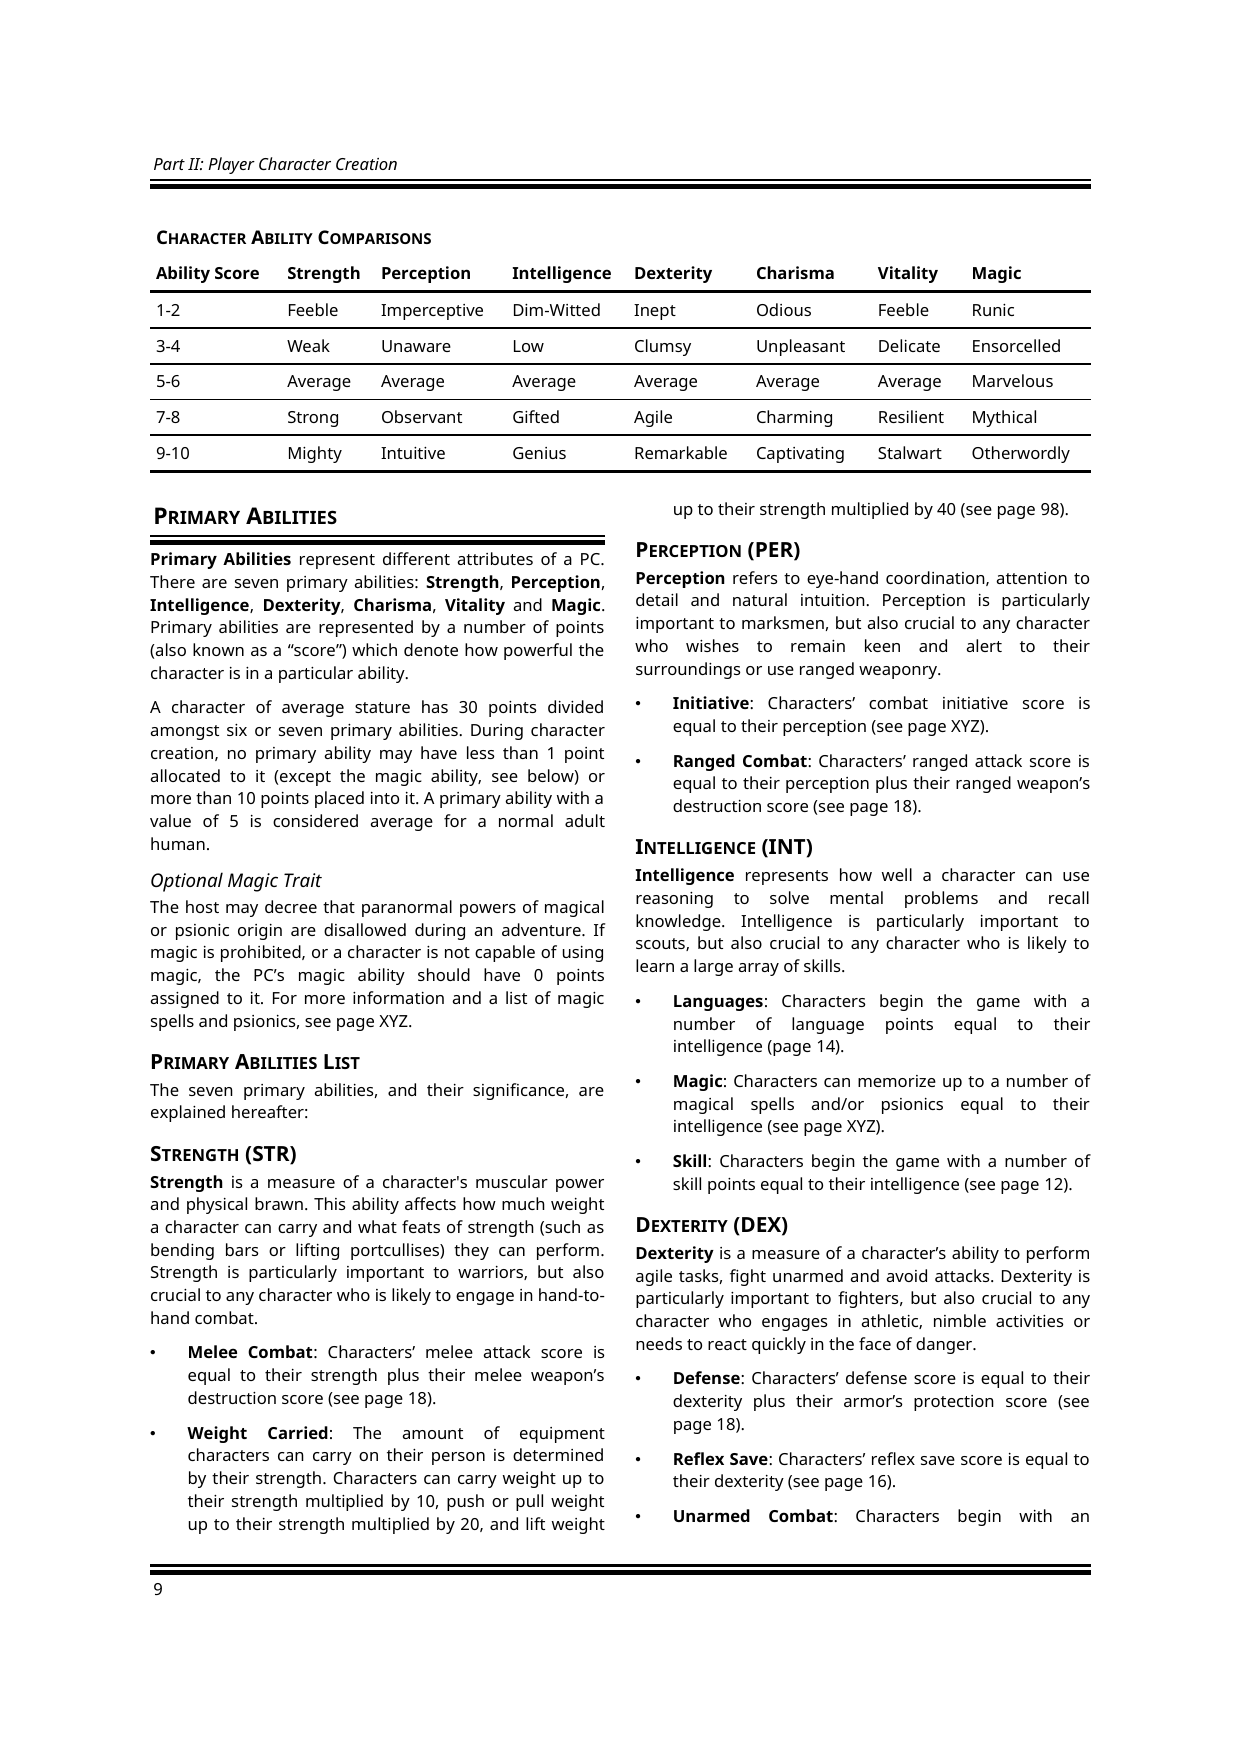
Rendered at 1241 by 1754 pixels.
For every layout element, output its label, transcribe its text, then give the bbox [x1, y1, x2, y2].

table_cell Intuitive [375, 436, 506, 470]
table_cell Runic [966, 293, 1091, 327]
table_cell Captivating [750, 436, 872, 470]
list Unarmed Combat: Characters begin with an unarmed combat score equal to their dexterity (see page 16). [635, 1504, 1091, 1527]
table_cell Average [872, 365, 966, 398]
table_cell Remarkable [628, 436, 750, 470]
table_cell Strength [281, 256, 375, 290]
table_cell Resilient [872, 400, 966, 434]
text Primary Abilities represent different attributes of a PC. There are seven primary abilities: Strength, Perception, Intelligence, Dexterity, Charisma, Vitality and Magic. Primary abilities are represented by a number of points (also known as a “score”) which denote how powerful the character is in a particular ability. [150, 548, 605, 684]
table_cell Low [506, 329, 628, 363]
text The host may decree that paranormal powers of magical or psionic origin are disallowed during an adventure. If magic is prohibited, or a character is not capable of using magic, the PC’s magic ability should have 0 points assigned to it. For more information and a list of magic spells and psionics, see page XYZ. [150, 896, 605, 1032]
table_cell Delicate [872, 329, 966, 363]
text Perception refers to eye-hand coordination, attention to detail and natural intuition. Perception is particularly important to marksmen, but also crucial to any character who wishes to remain keen and alert to their surroundings or use ranged weaponry. [635, 566, 1091, 680]
list Melee Combat: Characters’ melee attack score is equal to their strength plus their melee weapon’s destruction score (see page 16). [150, 1341, 605, 1409]
list Languages: Characters begin the game with a number of language points equal to their intelligence (page 13). [635, 989, 1091, 1057]
table_cell 5-6 [150, 365, 281, 398]
list Weight Carried: The amount of equipment characters can carry on their person is determined by their strength. Characters can carry weight up to their strength multiplied by 10, push or pull weight up to their strength multiplied by 20, and lift weight up to their strength multiplied by 40 (see page 74). [150, 1421, 605, 1535]
table_cell Strong [281, 400, 375, 434]
list Initiative: Characters’ combat initiative score is equal to their perception (see page XYZ). [635, 692, 1091, 737]
subtitle Primary Abilities [150, 497, 605, 535]
table_cell Feeble [281, 293, 375, 327]
text Strength (STR) [150, 1139, 605, 1167]
table_cell Mighty [281, 436, 375, 470]
text Intelligence (INT) [635, 832, 1091, 861]
text Intelligence represents how well a character can use reasoning to solve mental problems and recall knowledge. Intelligence is particularly important to scouts, but also crucial to any character who is likely to learn a large array of skills. [635, 864, 1091, 977]
text Dexterity (DEX) [635, 1210, 1091, 1238]
table_cell Dexterity [628, 256, 750, 290]
table_cell Unpleasant [750, 329, 872, 363]
table_cell Mythical [966, 400, 1091, 434]
table_cell Observant [375, 400, 506, 434]
list Magic: Characters can memorize up to a number of magical spells and/or psionics equal to their intelligence (see page XYZ). [635, 1069, 1091, 1138]
list Ranged Combat: Characters’ ranged attack score is equal to their perception plus their ranged weapon’s destruction score (see page 16). [635, 749, 1091, 817]
text Strength is a measure of a character's muscular power and physical brawn. This ability affects how much weight a character can carry and what feats of strength (such as bending bars or lifting portcullises) they can perform. Strength is particularly important to warriors, but also crucial to any character who is likely to engage in hand-to-hand combat. [150, 1170, 605, 1329]
table_cell Average [281, 365, 375, 398]
text Dexterity is a measure of a character’s ability to perform agile tasks, fight unarmed and avoid attacks. Dexterity is particularly important to fighters, but also crucial to any character who engages in athletic, nimble activities or needs to react quickly in the face of danger. [635, 1241, 1091, 1355]
table_cell Average [506, 365, 628, 398]
table_cell Stalwart [872, 436, 966, 470]
table_cell Imperceptive [375, 293, 506, 327]
table_cell Charming [750, 400, 872, 434]
table_cell 1-2 [150, 293, 281, 327]
text Perception (PER) [635, 535, 1091, 563]
table_cell Intelligence [506, 256, 628, 290]
table_cell Magic [966, 256, 1091, 290]
table_cell Marvelous [966, 365, 1091, 398]
table_cell Average [375, 365, 506, 398]
table_cell Dim-Witted [506, 293, 628, 327]
text Optional Magic Trait [150, 867, 605, 893]
table_cell 9-10 [150, 436, 281, 470]
table_cell 7-8 [150, 400, 281, 434]
table_cell 3-4 [150, 329, 281, 363]
table_cell Odious [750, 293, 872, 327]
table_cell Ensorcelled [966, 329, 1091, 363]
list Defense: Characters’ defense score is equal to their dexterity plus their armor’s protection score (see page 16). [635, 1367, 1091, 1435]
table_cell Charisma [750, 256, 872, 290]
table_cell Vitality [872, 256, 966, 290]
text A character of average stature has 30 points divided amongst six or seven primary abilities. During character creation, no primary ability may have less than 1 point allocated to it (except the magic ability, see below) or more than 10 points placed into it. A primary ability with a value of 5 is considered average for a normal adult human. [150, 696, 605, 855]
table_cell Clumsy [628, 329, 750, 363]
table_cell Inept [628, 293, 750, 327]
table_cell Average [750, 365, 872, 398]
list Skill: Characters begin the game with a number of skill points equal to their intelligence (see page 10). [635, 1149, 1091, 1195]
table_cell Ability Score [150, 256, 281, 290]
table_header Character Ability Comparisons [150, 219, 1091, 256]
table_cell Feeble [872, 293, 966, 327]
table_cell Weak [281, 329, 375, 363]
list Reflex Save: Characters’ reflex save score is equal to their dexterity (see page 14). [635, 1447, 1091, 1492]
table_cell Perception [375, 256, 506, 290]
list Weight Carried: The amount of equipment characters can carry on their person is determined by their strength. Characters can carry weight up to their strength multiplied by 10, push or pull weight up to their strength multiplied by 20, and lift weight up to their strength multiplied by 40 (see page 74). [635, 497, 1091, 520]
table_cell Gifted [506, 400, 628, 434]
table_cell Otherwordly [966, 436, 1091, 470]
table_cell Agile [628, 400, 750, 434]
table_cell Average [628, 365, 750, 398]
text The seven primary abilities, and their significance, are explained hereafter: [150, 1078, 605, 1124]
table_cell Genius [506, 436, 628, 470]
table_cell Unaware [375, 329, 506, 363]
text Primary Abilities List [150, 1047, 605, 1075]
